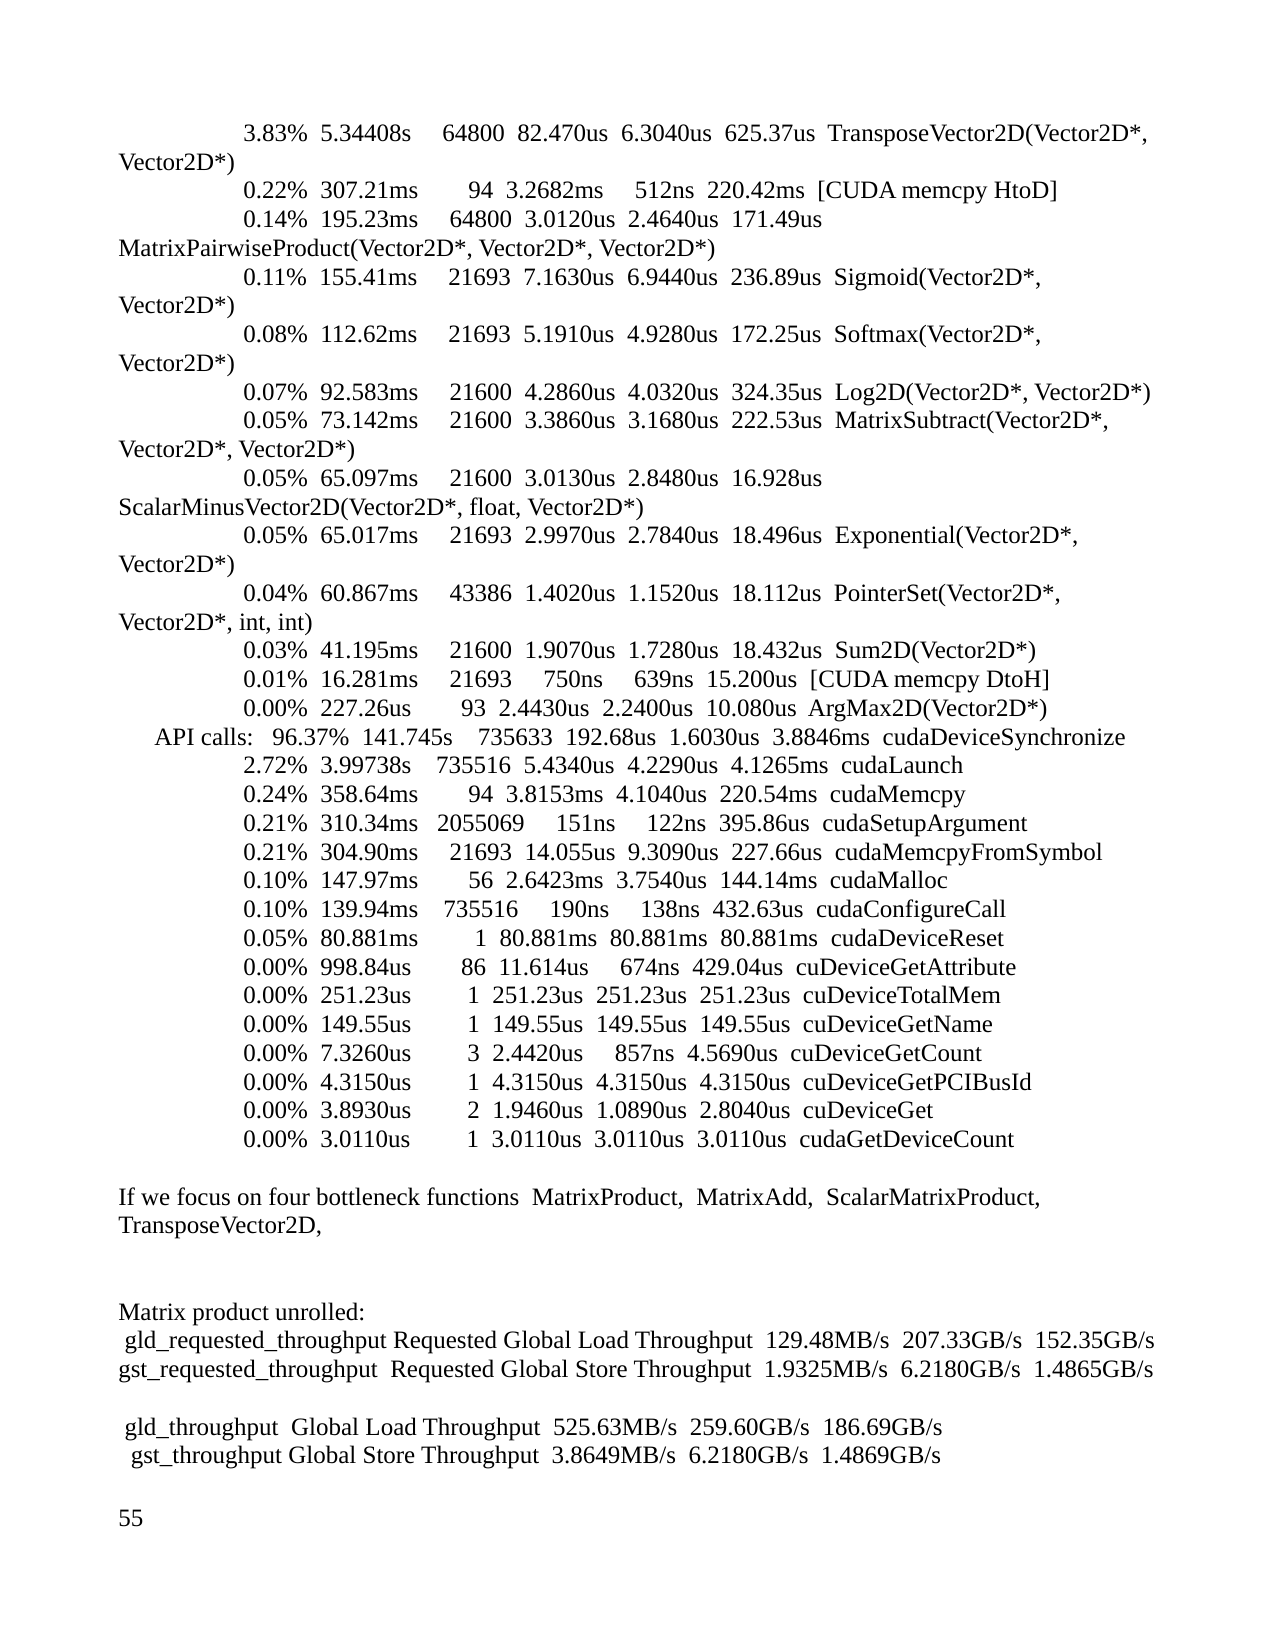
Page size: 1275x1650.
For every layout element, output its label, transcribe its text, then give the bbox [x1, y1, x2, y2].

text 0.05% 65.017ms 21693 2.9970us 2.7840us 18.496us Exponential(Vector2D*, Vector2D*) [118, 521, 1157, 578]
text gst_throughput Global Store Throughput 3.8649MB/s 6.2180GB/s 1.4869GB/s [118, 1441, 1157, 1469]
text gld_throughput Global Load Throughput 525.63MB/s 259.60GB/s 186.69GB/s [118, 1412, 1157, 1441]
text 0.10% 147.97ms 56 2.6423ms 3.7540us 144.14ms cudaMalloc [118, 866, 1157, 894]
text gld_requested_throughput Requested Global Load Throughput 129.48MB/s 207.33GB/s 152.35GB/s [118, 1326, 1157, 1354]
text 0.01% 16.281ms 21693 750ns 639ns 15.200us [CUDA memcpy DtoH] [118, 664, 1157, 693]
text 0.00% 998.84us 86 11.614us 674ns 429.04us cuDeviceGetAttribute [118, 952, 1157, 981]
text API calls: 96.37% 141.745s 735633 192.68us 1.6030us 3.8846ms cudaDeviceSynchronize [118, 722, 1157, 751]
text 0.07% 92.583ms 21600 4.2860us 4.0320us 324.35us Log2D(Vector2D*, Vector2D*) [118, 377, 1157, 406]
text 0.24% 358.64ms 94 3.8153ms 4.1040us 220.54ms cudaMemcpy [118, 779, 1157, 808]
text 0.05% 73.142ms 21600 3.3860us 3.1680us 222.53us MatrixSubtract(Vector2D*, Vector2D*, Vector2D*) [118, 406, 1157, 463]
text 0.00% 227.26us 93 2.4430us 2.2400us 10.080us ArgMax2D(Vector2D*) [118, 693, 1157, 722]
text 0.00% 7.3260us 3 2.4420us 857ns 4.5690us cuDeviceGetCount [118, 1038, 1157, 1067]
text 0.04% 60.867ms 43386 1.4020us 1.1520us 18.112us PointerSet(Vector2D*, Vector2D*, int, int) [118, 578, 1157, 636]
text 0.22% 307.21ms 94 3.2682ms 512ns 220.42ms [CUDA memcpy HtoD] [118, 176, 1157, 204]
text 3.83% 5.34408s 64800 82.470us 6.3040us 625.37us TransposeVector2D(Vector2D*, Vector2D*) [118, 118, 1157, 176]
text 0.00% 3.0110us 1 3.0110us 3.0110us 3.0110us cudaGetDeviceCount [118, 1124, 1157, 1153]
text 0.00% 149.55us 1 149.55us 149.55us 149.55us cuDeviceGetName [118, 1009, 1157, 1038]
text Matrix product unrolled: [118, 1297, 1157, 1326]
text 0.05% 80.881ms 1 80.881ms 80.881ms 80.881ms cudaDeviceReset [118, 923, 1157, 952]
text 0.00% 4.3150us 1 4.3150us 4.3150us 4.3150us cuDeviceGetPCIBusId [118, 1067, 1157, 1096]
text gst_requested_throughput Requested Global Store Throughput 1.9325MB/s 6.2180GB/s 1.4865GB/s [118, 1354, 1157, 1383]
text 0.00% 3.8930us 2 1.9460us 1.0890us 2.8040us cuDeviceGet [118, 1096, 1157, 1124]
text 0.14% 195.23ms 64800 3.0120us 2.4640us 171.49us MatrixPairwiseProduct(Vector2D*, Vector2D*, Vector2D*) [118, 204, 1157, 262]
text 0.05% 65.097ms 21600 3.0130us 2.8480us 16.928us ScalarMinusVector2D(Vector2D*, float, Vector2D*) [118, 463, 1157, 521]
text 2.72% 3.99738s 735516 5.4340us 4.2290us 4.1265ms cudaLaunch [118, 751, 1157, 779]
text 0.08% 112.62ms 21693 5.1910us 4.9280us 172.25us Softmax(Vector2D*, Vector2D*) [118, 319, 1157, 377]
text If we focus on four bottleneck functions MatrixProduct, MatrixAdd, ScalarMatrixProduct, TransposeVector2D, [118, 1182, 1157, 1239]
text 0.21% 310.34ms 2055069 151ns 122ns 395.86us cudaSetupArgument [118, 808, 1157, 837]
text 0.00% 251.23us 1 251.23us 251.23us 251.23us cuDeviceTotalMem [118, 981, 1157, 1009]
text 0.21% 304.90ms 21693 14.055us 9.3090us 227.66us cudaMemcpyFromSymbol [118, 837, 1157, 866]
text 0.10% 139.94ms 735516 190ns 138ns 432.63us cudaConfigureCall [118, 894, 1157, 923]
text 0.03% 41.195ms 21600 1.9070us 1.7280us 18.432us Sum2D(Vector2D*) [118, 636, 1157, 664]
text 0.11% 155.41ms 21693 7.1630us 6.9440us 236.89us Sigmoid(Vector2D*, Vector2D*) [118, 262, 1157, 319]
